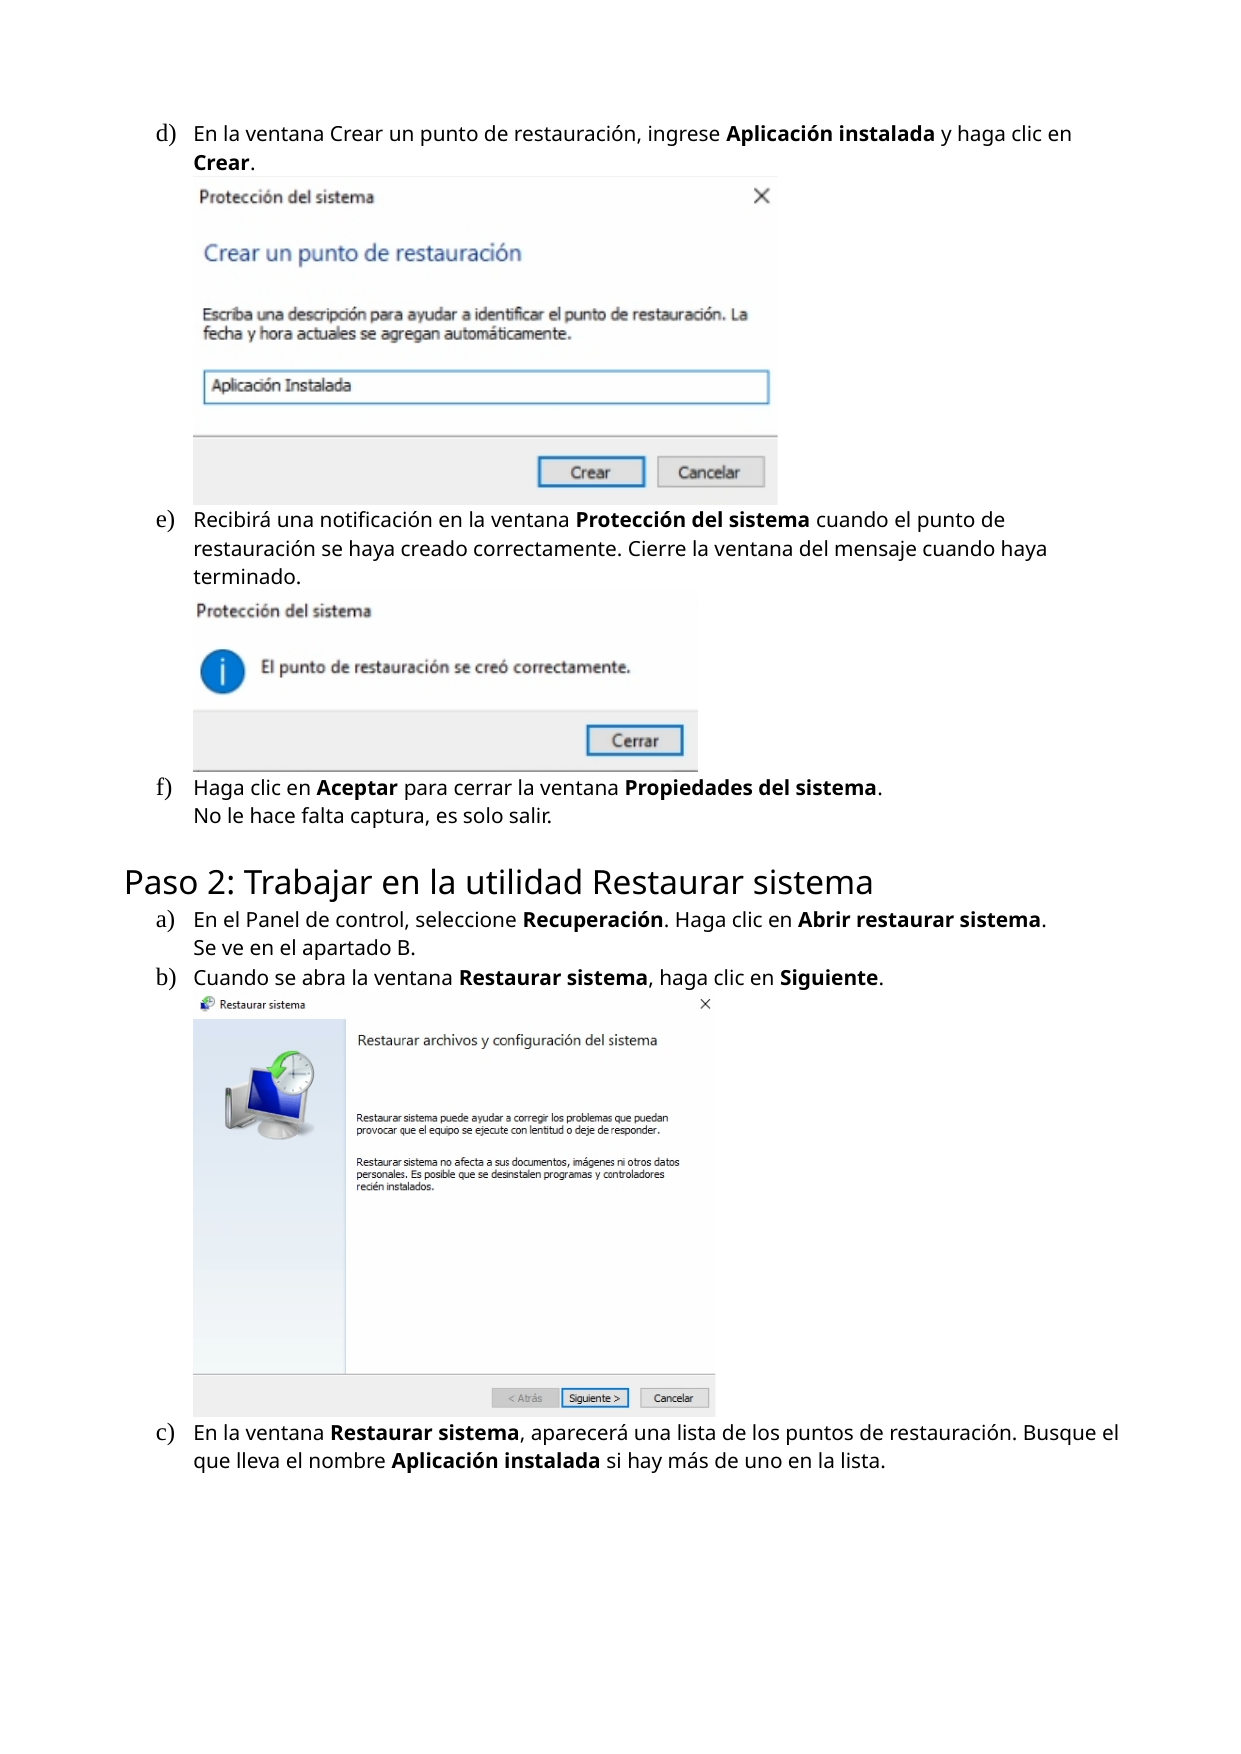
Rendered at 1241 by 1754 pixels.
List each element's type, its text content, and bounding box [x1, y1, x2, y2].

list Cuando se abra la ventana Restaurar sistema, haga clic en Siguiente. [156, 962, 1122, 991]
list Recibirá una notificación en la ventana Protección del sistema cuando el punto de restauración se haya creado correctamente. Cierre la ventana del mensaje cuando haya terminado. [156, 504, 1122, 591]
list No le hace falta captura, es solo salir. [156, 801, 1122, 830]
list En el Panel de control, seleccione Recuperación. Haga clic en Abrir restaurar sistema. [156, 904, 1122, 933]
list Haga clic en Aceptar para cerrar la ventana Propiedades del sistema. [156, 772, 1122, 801]
list Se ve en el apartado B. [156, 933, 1122, 962]
picture [193, 176, 778, 505]
list En la ventana Restaurar sistema, aparecerá una lista de los puntos de restauración. Busque el que lleva el nombre Aplicación instalada si hay más de uno en la lista. [156, 1417, 1122, 1474]
picture [193, 991, 716, 1417]
picture [193, 590, 698, 772]
text Paso 2: Trabajar en la utilidad Restaurar sistema [118, 858, 1122, 904]
list En la ventana Crear un punto de restauración, ingrese Aplicación instalada y haga clic en Crear. [156, 118, 1122, 176]
